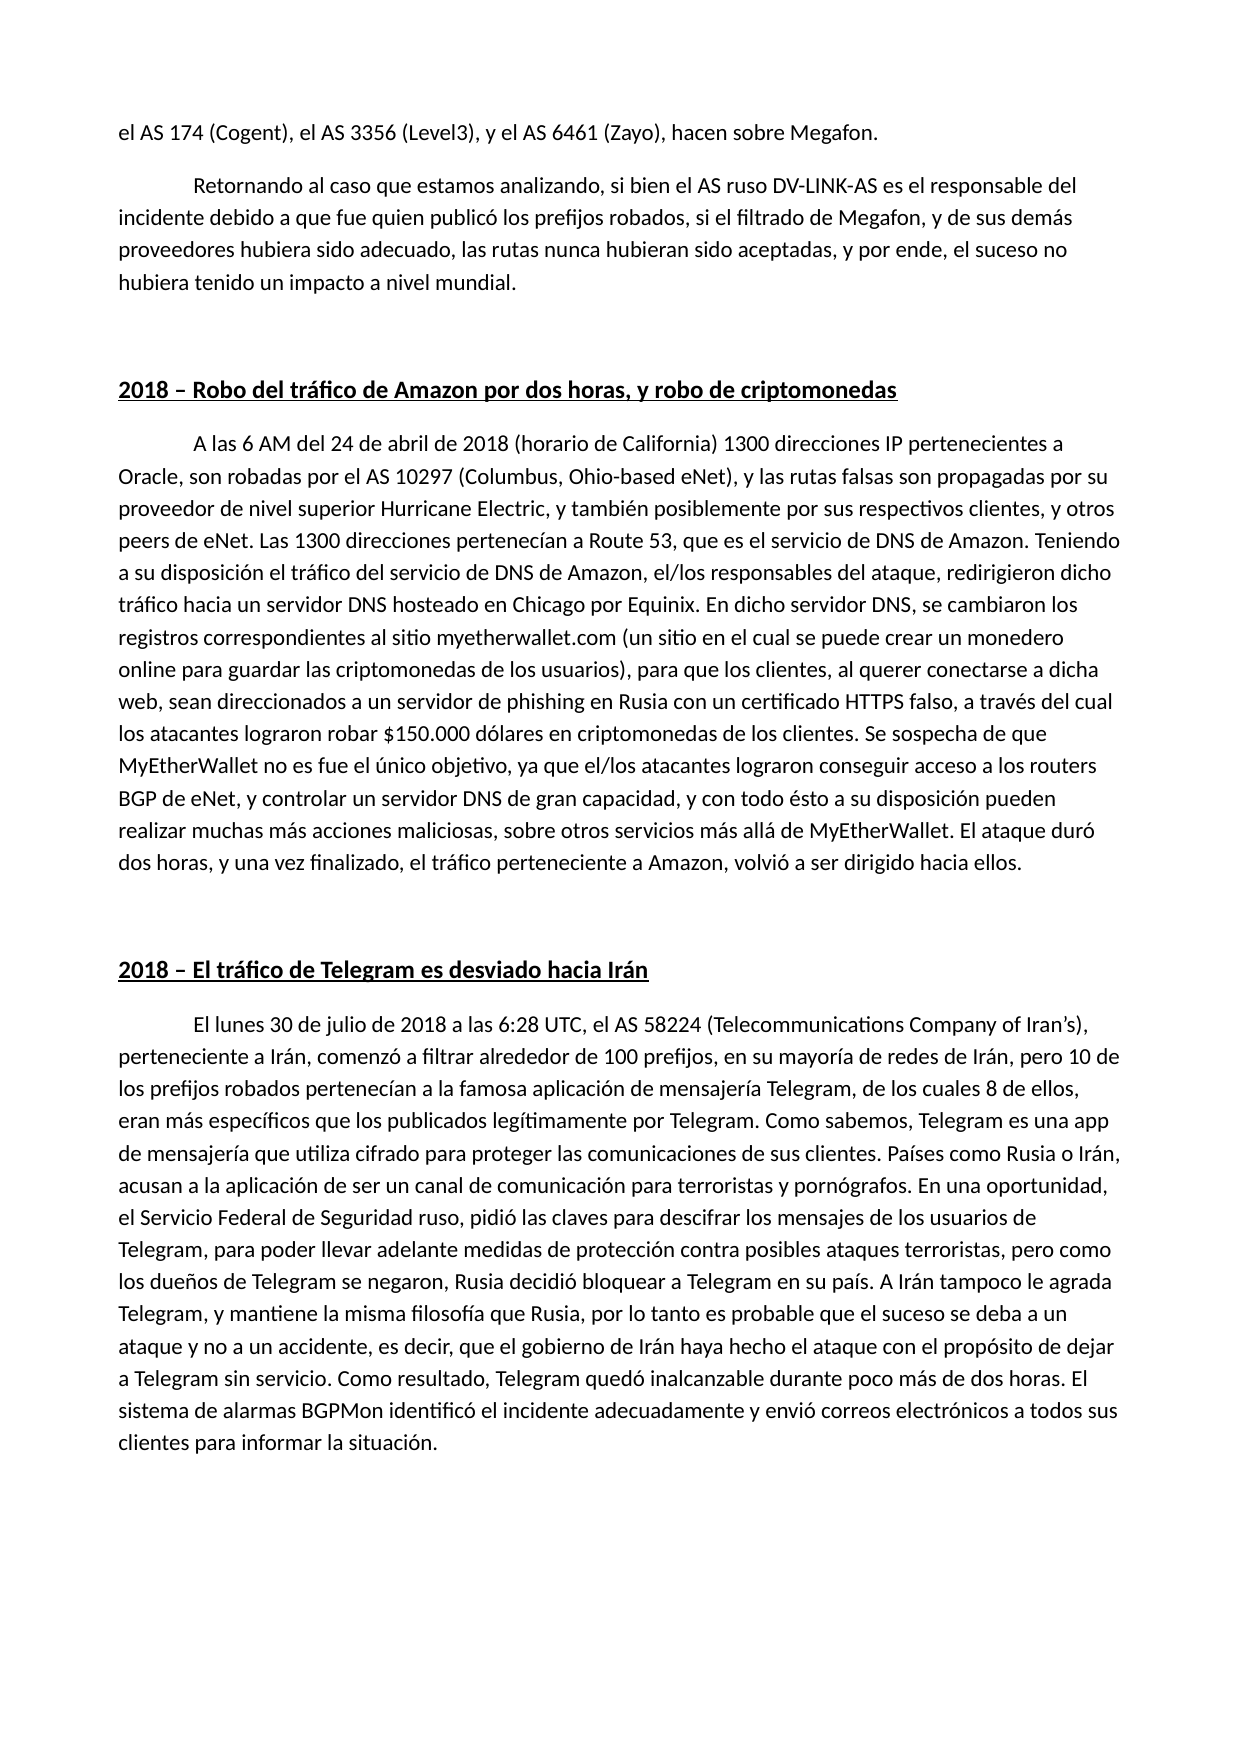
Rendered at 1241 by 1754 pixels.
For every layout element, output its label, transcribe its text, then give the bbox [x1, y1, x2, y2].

text 2018 – El tráfico de Telegram es desviado hacia Irán [118, 954, 1122, 984]
text el AS 174 (Cogent), el AS 3356 (Level3), y el AS 6461 (Zayo), hacen sobre Megafon. [118, 118, 1122, 146]
text Retornando al caso que estamos analizando, si bien el AS ruso DV-LINK-AS es el responsable del incidente debido a que fue quien publicó los prefijos robados, si el filtrado de Megafon, y de sus demás proveedores hubiera sido adecuado, las rutas nunca hubieran sido aceptadas, y por ende, el suceso no hubiera tenido un impacto a nivel mundial. [118, 171, 1122, 296]
text El lunes 30 de julio de 2018 a las 6:28 UTC, el AS 58224 (Telecommunications Company of Iran’s), perteneciente a Irán, comenzó a filtrar alrededor de 100 prefijos, en su mayoría de redes de Irán, pero 10 de los prefijos robados pertenecían a la famosa aplicación de mensajería Telegram, de los cuales 8 de ellos, eran más específicos que los publicados legítimamente por Telegram. Como sabemos, Telegram es una app de mensajería que utiliza cifrado para proteger las comunicaciones de sus clientes. Países como Rusia o Irán, acusan a la aplicación de ser un canal de comunicación para terroristas y pornógrafos. En una oportunidad, el Servicio Federal de Seguridad ruso, pidió las claves para descifrar los mensajes de los usuarios de Telegram, para poder llevar adelante medidas de protección contra posibles ataques terroristas, pero como los dueños de Telegram se negaron, Rusia decidió bloquear a Telegram en su país. A Irán tampoco le agrada Telegram, y mantiene la misma filosofía que Rusia, por lo tanto es probable que el suceso se deba a un ataque y no a un accidente, es decir, que el gobierno de Irán haya hecho el ataque con el propósito de dejar a Telegram sin servicio. Como resultado, Telegram quedó inalcanzable durante poco más de dos horas. El sistema de alarmas BGPMon identificó el incidente adecuadamente y envió correos electrónicos a todos sus clientes para informar la situación. [118, 1010, 1122, 1456]
text 2018 – Robo del tráfico de Amazon por dos horas, y robo de criptomonedas [118, 374, 1122, 404]
text A las 6 AM del 24 de abril de 2018 (horario de California) 1300 direcciones IP pertenecientes a Oracle, son robadas por el AS 10297 (Columbus, Ohio-based eNet), y las rutas falsas son propagadas por su proveedor de nivel superior Hurricane Electric, y también posiblemente por sus respectivos clientes, y otros peers de eNet. Las 1300 direcciones pertenecían a Route 53, que es el servicio de DNS de Amazon. Teniendo a su disposición el tráfico del servicio de DNS de Amazon, el/los responsables del ataque, redirigieron dicho tráfico hacia un servidor DNS hosteado en Chicago por Equinix. En dicho servidor DNS, se cambiaron los registros correspondientes al sitio myetherwallet.com (un sitio en el cual se puede crear un monedero online para guardar las criptomonedas de los usuarios), para que los clientes, al querer conectarse a dicha web, sean direccionados a un servidor de phishing en Rusia con un certificado HTTPS falso, a través del cual los atacantes lograron robar $150.000 dólares en criptomonedas de los clientes. Se sospecha de que MyEtherWallet no es fue el único objetivo, ya que el/los atacantes lograron conseguir acceso a los routers BGP de eNet, y controlar un servidor DNS de gran capacidad, y con todo ésto a su disposición pueden realizar muchas más acciones maliciosas, sobre otros servicios más allá de MyEtherWallet. El ataque duró dos horas, y una vez finalizado, el tráfico perteneciente a Amazon, volvió a ser dirigido hacia ellos. [118, 429, 1122, 876]
